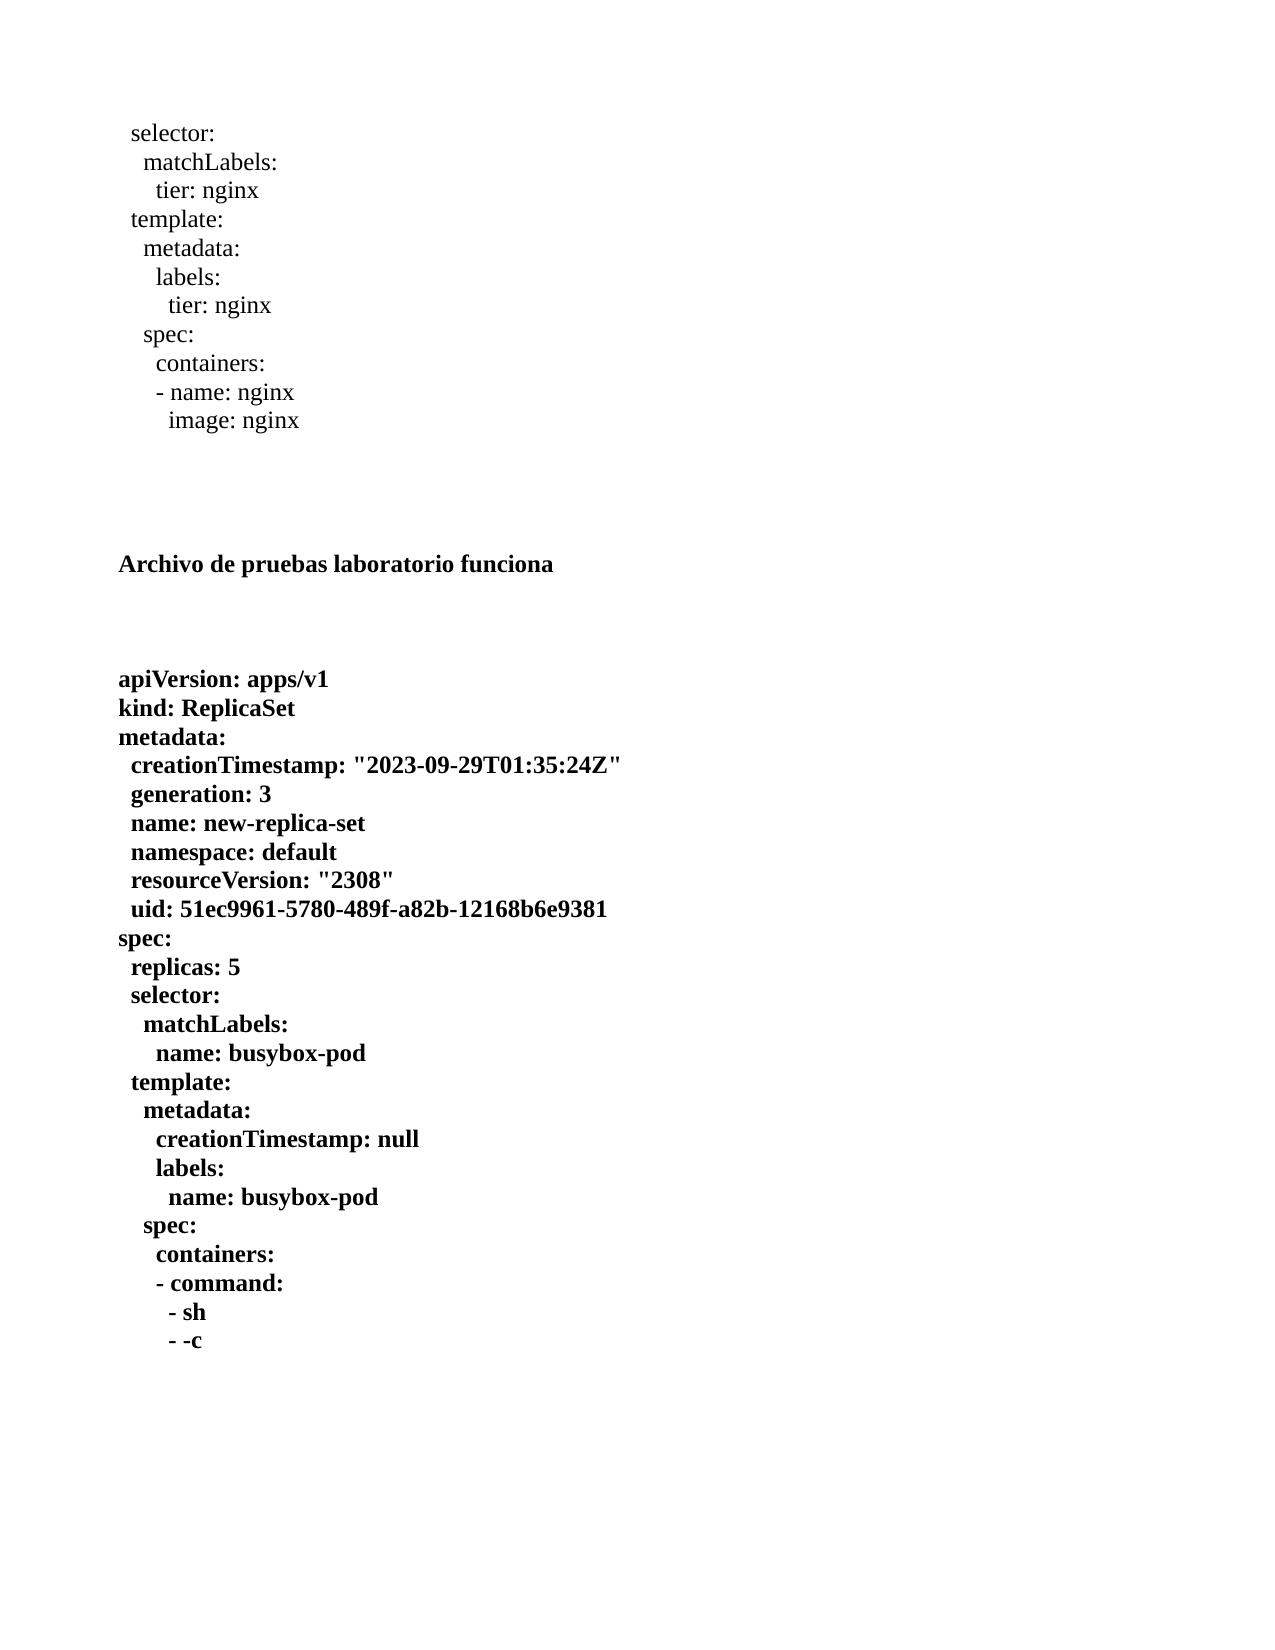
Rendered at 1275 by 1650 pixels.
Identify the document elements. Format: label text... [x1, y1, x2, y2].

text creationTimestamp: null [118, 1124, 1157, 1153]
text namespace: default [118, 837, 1157, 866]
text spec: [118, 1211, 1157, 1239]
text template: [118, 1067, 1157, 1096]
text resourceVersion: "2308" [118, 866, 1157, 894]
text tier: nginx [118, 291, 1157, 319]
text name: busybox-pod [118, 1182, 1157, 1211]
text apiVersion: apps/v1 [118, 664, 1157, 693]
text image: nginx [118, 406, 1157, 434]
text matchLabels: [118, 147, 1157, 176]
text metadata: [118, 1096, 1157, 1124]
text matchLabels: [118, 1009, 1157, 1038]
text labels: [118, 1153, 1157, 1182]
text spec: [118, 923, 1157, 952]
text - name: nginx [118, 377, 1157, 406]
text Archivo de pruebas laboratorio funciona [118, 549, 1157, 578]
text containers: [118, 348, 1157, 377]
text - -c [118, 1326, 1157, 1354]
text name: new-replica-set [118, 808, 1157, 837]
text replicas: 5 [118, 952, 1157, 981]
text - sh [118, 1297, 1157, 1326]
text metadata: [118, 722, 1157, 751]
text kind: ReplicaSet [118, 693, 1157, 722]
text spec: [118, 319, 1157, 348]
text - command: [118, 1268, 1157, 1297]
text tier: nginx [118, 176, 1157, 204]
text selector: [118, 118, 1157, 147]
text creationTimestamp: "2023-09-29T01:35:24Z" [118, 751, 1157, 779]
text labels: [118, 262, 1157, 291]
text uid: 51ec9961-5780-489f-a82b-12168b6e9381 [118, 894, 1157, 923]
text metadata: [118, 233, 1157, 262]
text name: busybox-pod [118, 1038, 1157, 1067]
text generation: 3 [118, 779, 1157, 808]
text containers: [118, 1239, 1157, 1268]
text selector: [118, 981, 1157, 1009]
text template: [118, 204, 1157, 233]
